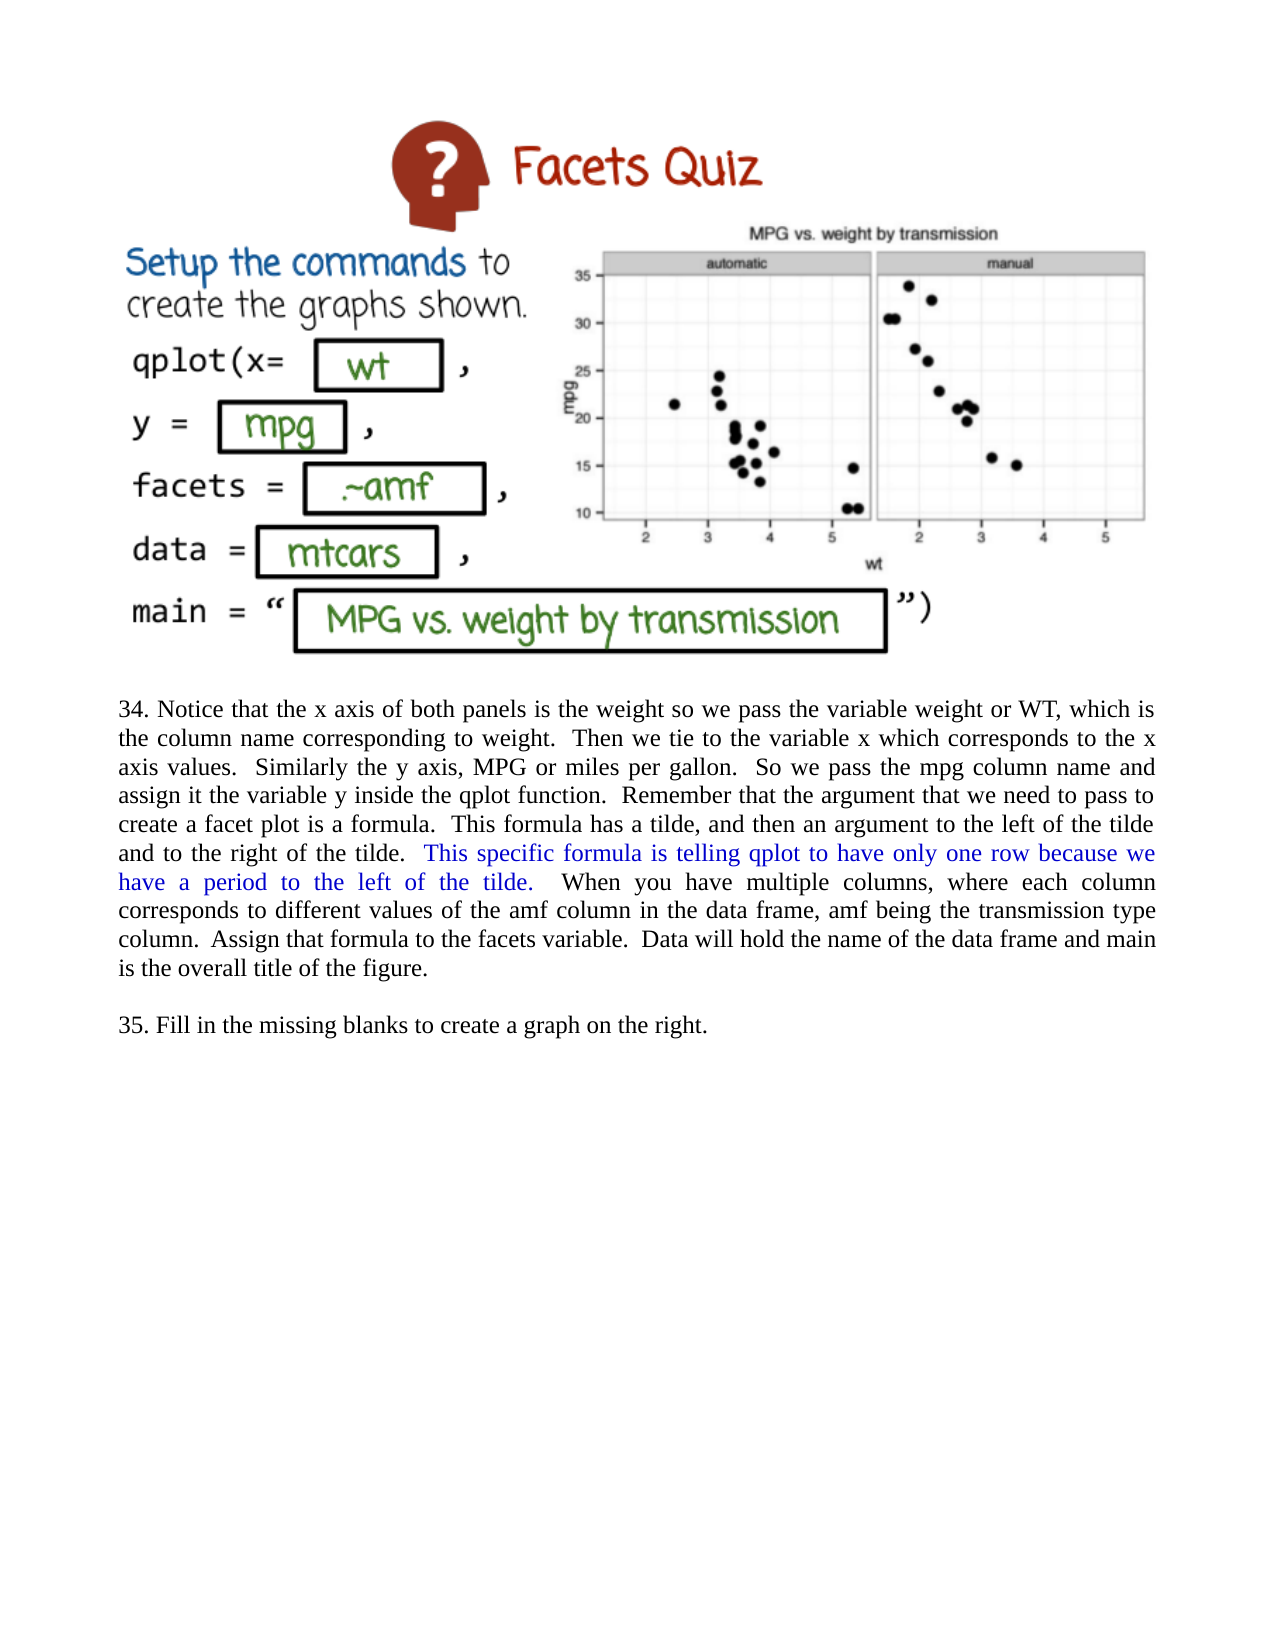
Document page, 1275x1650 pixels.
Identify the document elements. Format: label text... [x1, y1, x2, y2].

picture [118, 118, 1157, 666]
text 35. Fill in the missing blanks to create a graph on the right. [118, 1011, 1157, 1039]
text 34. Notice that the x axis of both panels is the weight so we pass the variable weight or WT, which is the column name corresponding to weight. Then we tie to the variable x which corresponds to the x axis values. Similarly the y axis, MPG or miles per gallon. So we pass the mpg column name and assign it the variable y inside the qplot function. Remember that the argument that we need to pass to create a facet plot is a formula. This formula has a tilde, and then an argument to the left of the tilde and to the right of the tilde. This specific formula is telling qplot to have only one row because we have a period to the left of the tilde. When you have multiple columns, where each column corresponds to different values of the amf column in the data frame, amf being the transmission type column. Assign that formula to the facets variable. Data will hold the name of the data frame and main is the overall title of the figure. [118, 694, 1157, 982]
